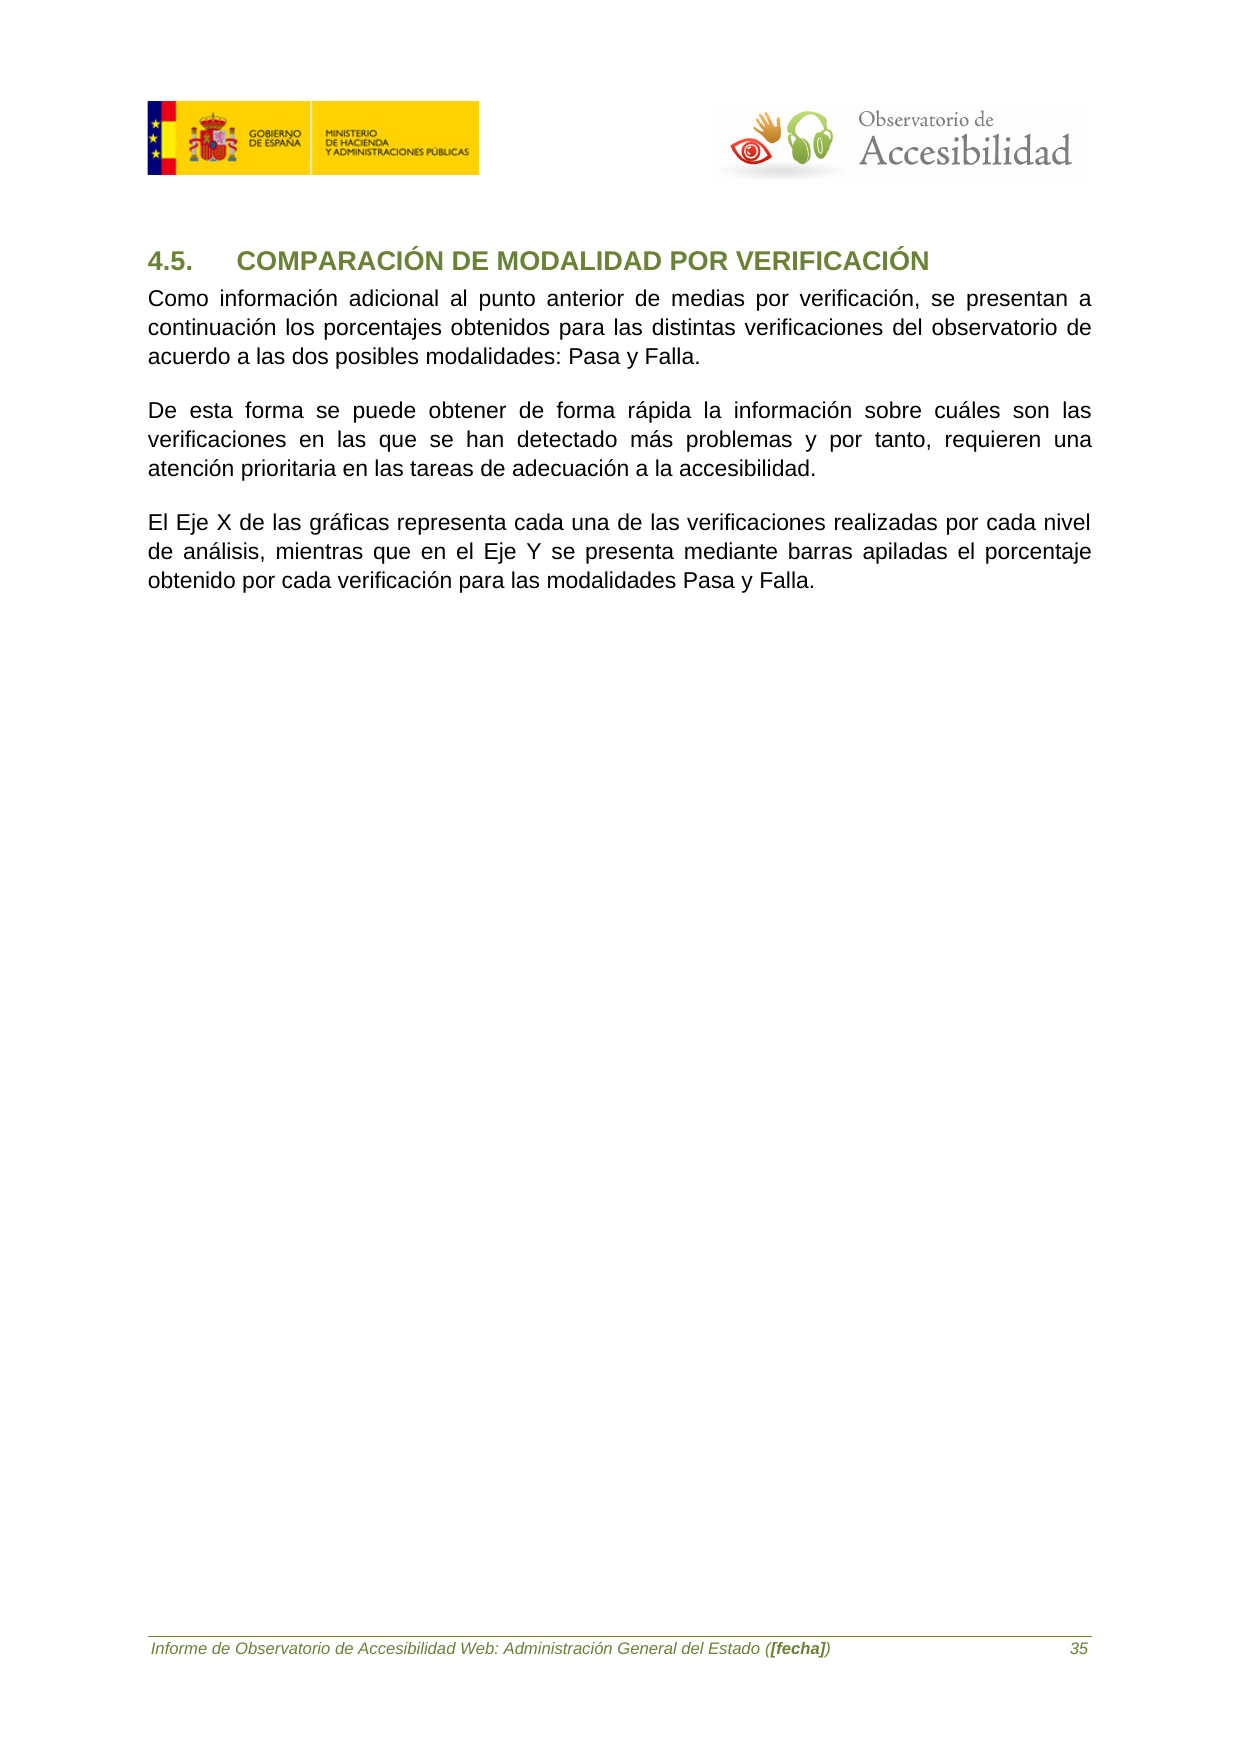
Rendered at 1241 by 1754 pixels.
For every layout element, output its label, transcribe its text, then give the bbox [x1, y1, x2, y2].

subtitle Comparación de Modalidad por Verificación [148, 245, 1092, 276]
text Como información adicional al punto anterior de medias por verificación, se presentan a continuación los porcentajes obtenidos para las distintas verificaciones del observatorio de acuerdo a las dos posibles modalidades: Pasa y Falla. [148, 285, 1092, 369]
text El Eje X de las gráficas representa cada una de las verificaciones realizadas por cada nivel de análisis, mientras que en el Eje Y se presenta mediante barras apiladas el porcentaje obtenido por cada verificación para las modalidades Pasa y Falla. [148, 509, 1092, 593]
text De esta forma se puede obtener de forma rápida la información sobre cuáles son las verificaciones en las que se han detectado más problemas y por tanto, requieren una atención prioritaria en las tareas de adecuación a la accesibilidad. [148, 397, 1092, 481]
picture [710, 102, 1086, 185]
picture [147, 101, 479, 175]
